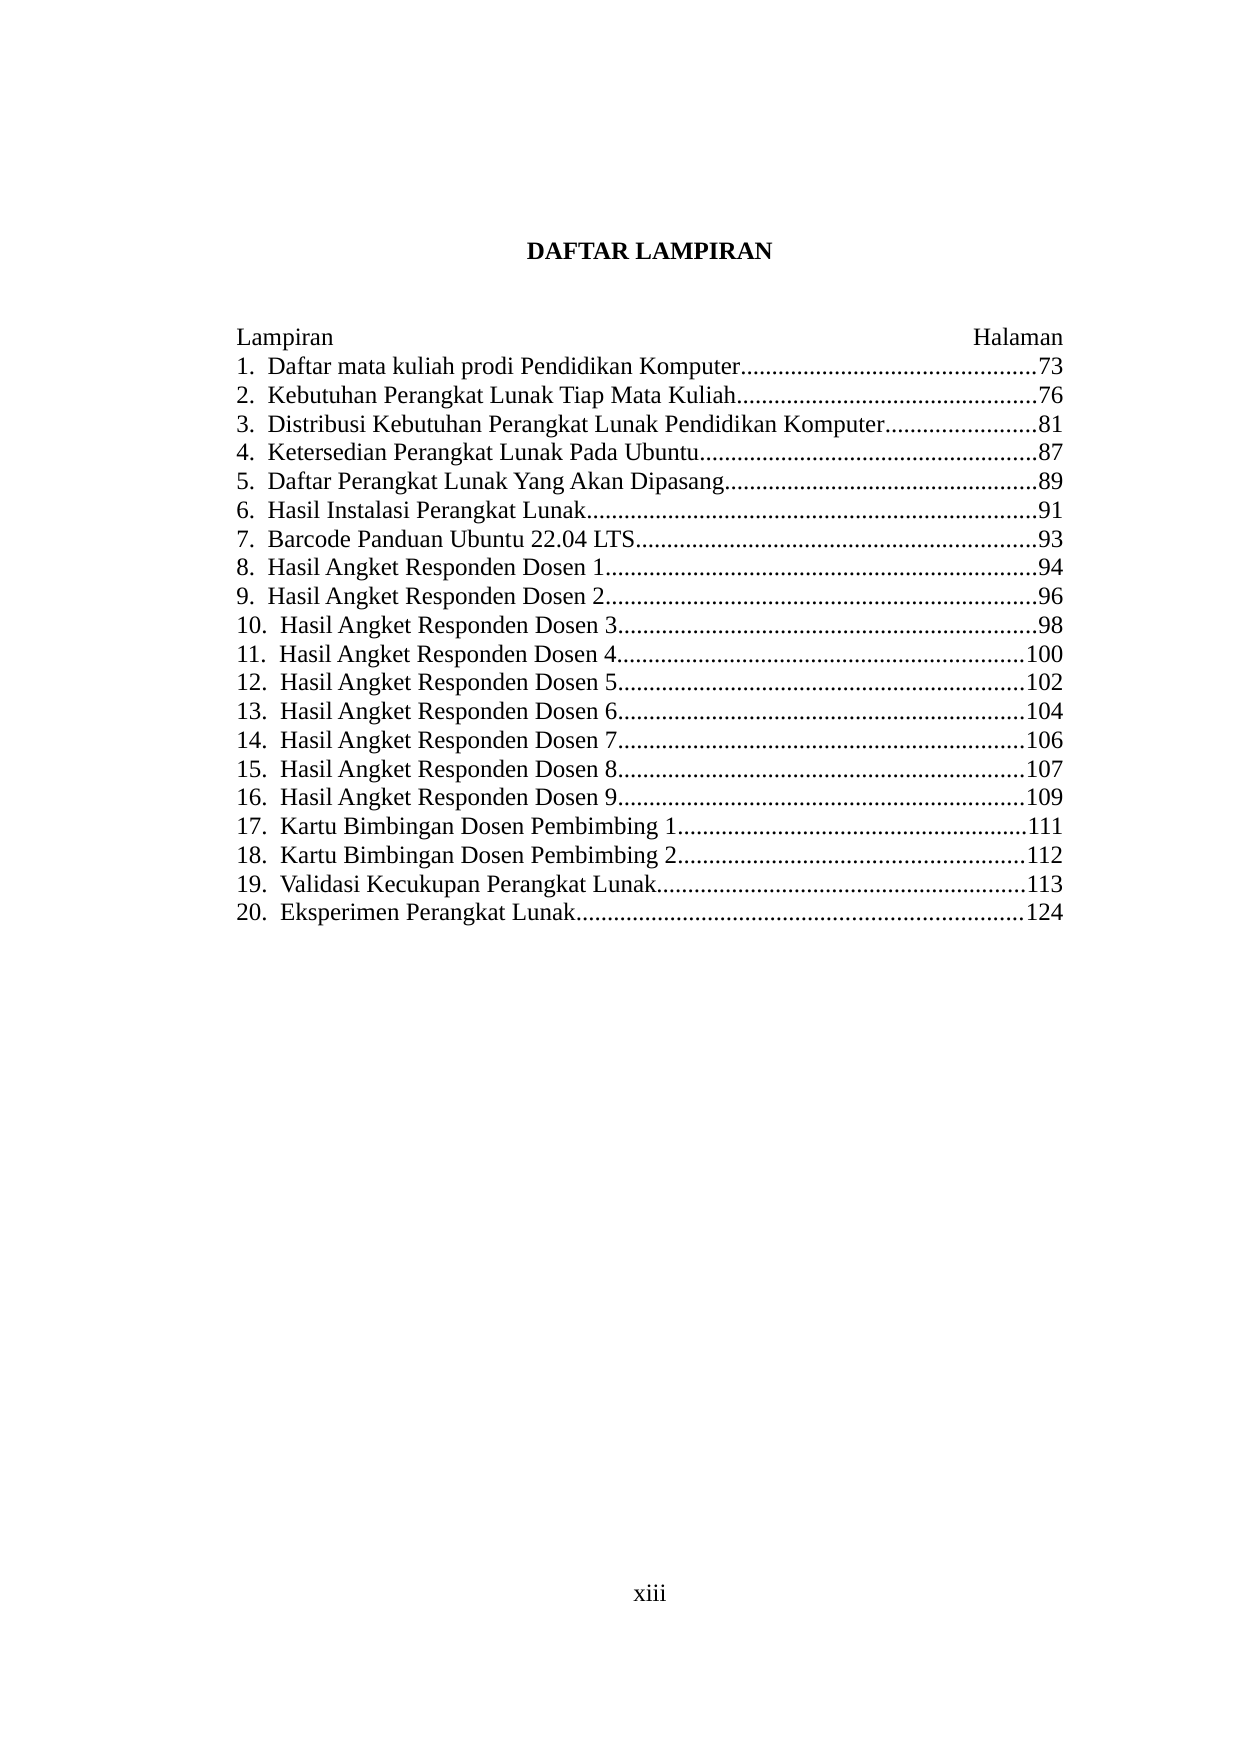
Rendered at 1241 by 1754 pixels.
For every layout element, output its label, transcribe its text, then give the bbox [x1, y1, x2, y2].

text 13. Hasil Angket Responden Dosen 6 104 [236, 696, 1063, 725]
text 4. Ketersedian Perangkat Lunak Pada Ubuntu 87 [236, 437, 1063, 466]
text 10. Hasil Angket Responden Dosen 3 98 [236, 610, 1063, 639]
text 18. Kartu Bimbingan Dosen Pembimbing 2 112 [236, 840, 1063, 869]
text 19. Validasi Kecukupan Perangkat Lunak 113 [236, 869, 1063, 897]
text 17. Kartu Bimbingan Dosen Pembimbing 1 111 [236, 811, 1063, 840]
text 6. Hasil Instalasi Perangkat Lunak 91 [236, 495, 1063, 524]
text 14. Hasil Angket Responden Dosen 7 106 [236, 725, 1063, 754]
text 11. Hasil Angket Responden Dosen 4 100 [236, 639, 1063, 667]
text 15. Hasil Angket Responden Dosen 8 107 [236, 754, 1063, 782]
text 2. Kebutuhan Perangkat Lunak Tiap Mata Kuliah 76 [236, 380, 1063, 409]
table_header Halaman [650, 323, 1063, 351]
table_header Lampiran [236, 323, 649, 351]
text 1. Daftar mata kuliah prodi Pendidikan Komputer 73 [236, 351, 1063, 380]
text 9. Hasil Angket Responden Dosen 2 96 [236, 581, 1063, 610]
subtitle DAFTAR LAMPIRAN [236, 236, 1063, 265]
text 3. Distribusi Kebutuhan Perangkat Lunak Pendidikan Komputer 81 [236, 409, 1063, 437]
text 7. Barcode Panduan Ubuntu 22.04 LTS 93 [236, 524, 1063, 552]
text 8. Hasil Angket Responden Dosen 1 94 [236, 552, 1063, 581]
text 12. Hasil Angket Responden Dosen 5 102 [236, 667, 1063, 696]
text 20. Eksperimen Perangkat Lunak 124 [236, 897, 1063, 926]
text 5. Daftar Perangkat Lunak Yang Akan Dipasang 89 [236, 466, 1063, 495]
text 16. Hasil Angket Responden Dosen 9 109 [236, 782, 1063, 811]
